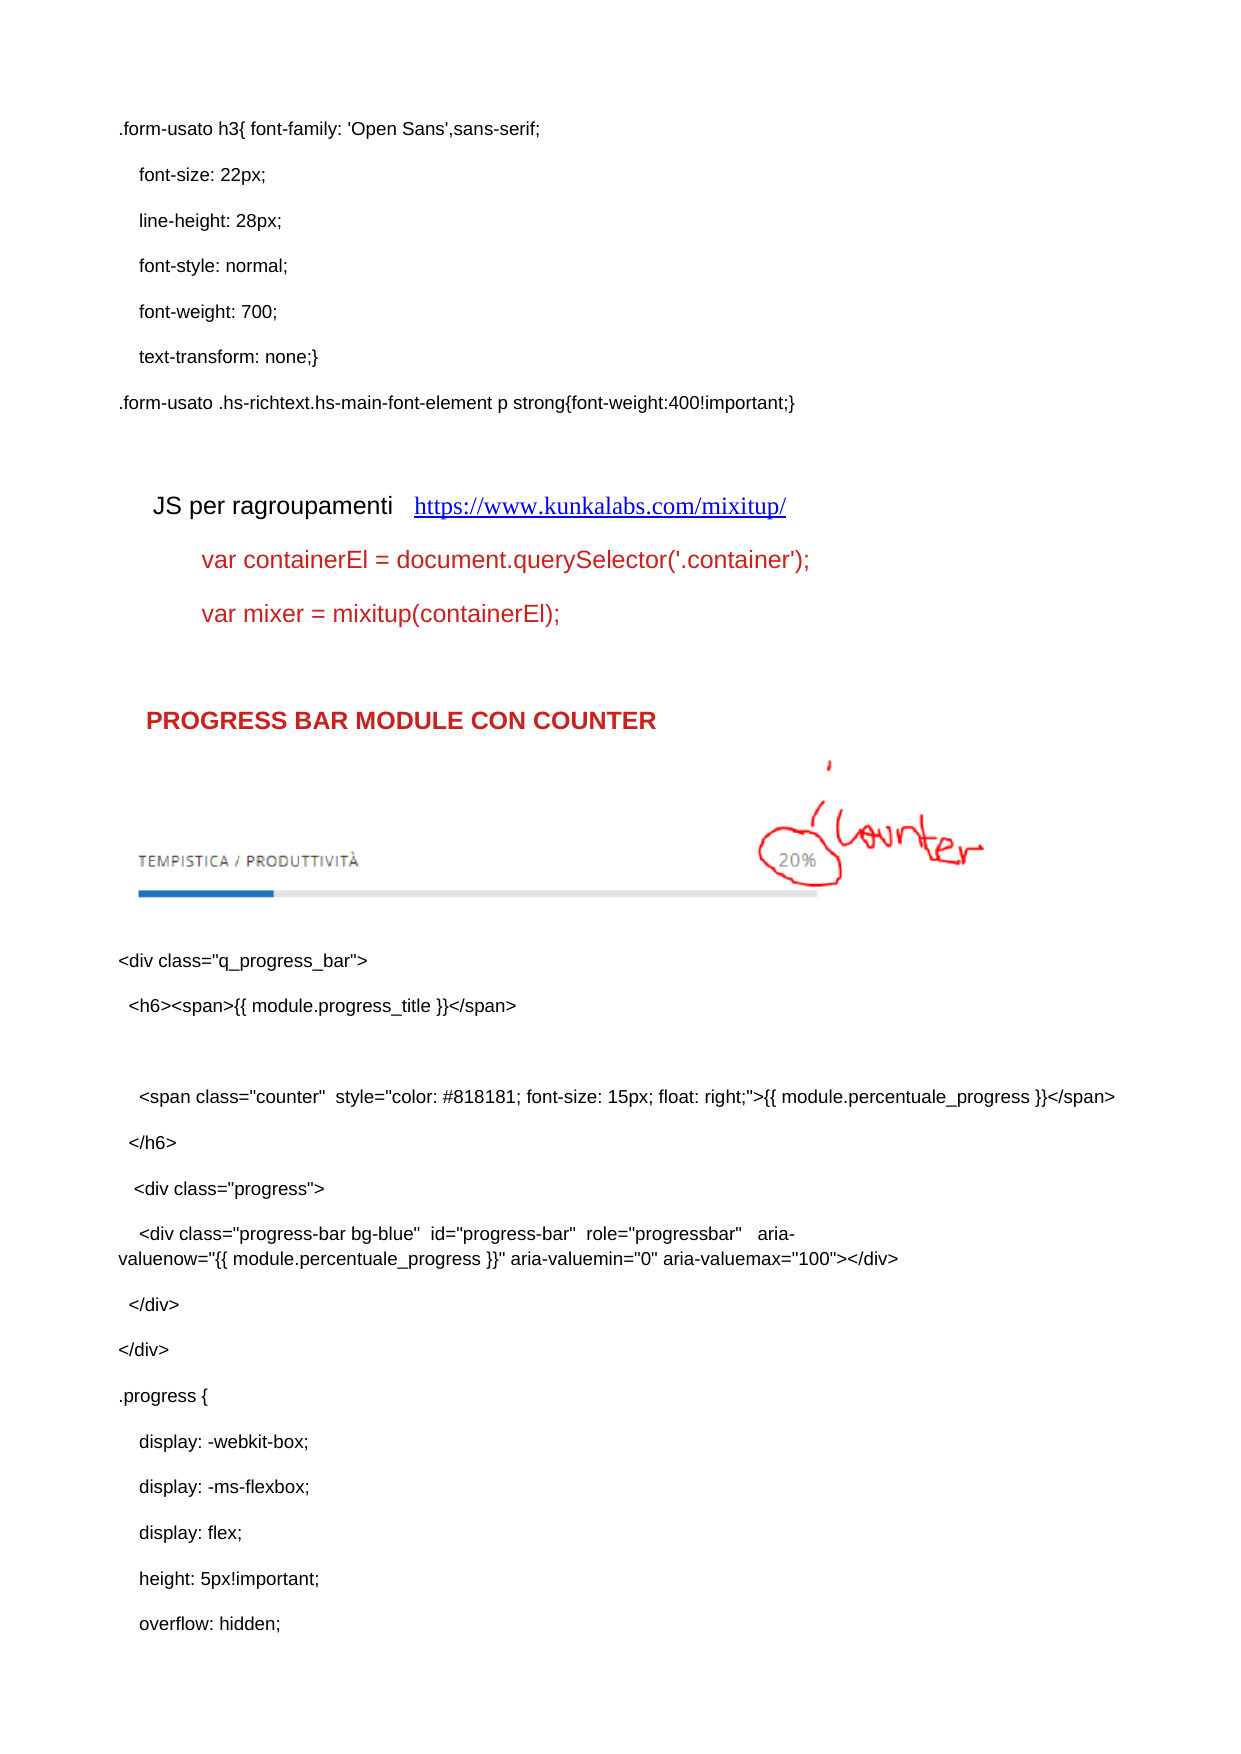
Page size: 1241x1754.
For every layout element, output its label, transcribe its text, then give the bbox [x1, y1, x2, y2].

text PROGRESS BAR MODULE CON COUNTER [118, 706, 1122, 735]
text height: 5px!important; [118, 1567, 1122, 1589]
text .progress { [118, 1385, 1122, 1406]
text font-size: 22px; [118, 164, 1122, 185]
text <div class="progress-bar bg-blue" id="progress-bar" role="progressbar" aria-valuenow="{{ module.percentuale_progress }}" aria-valuemin="0" aria-valuemax="100"></div> [118, 1223, 1122, 1269]
text font-weight: 700; [118, 301, 1122, 322]
text text-transform: none;} [118, 346, 1122, 368]
text display: -ms-flexbox; [118, 1476, 1122, 1498]
text </h6> [118, 1132, 1122, 1153]
text .form-usato h3{ font-family: 'Open Sans',sans-serif; [118, 118, 1122, 140]
text var containerEl = document.querySelector('.container'); [118, 545, 1122, 574]
text var mixer = mixitup(containerEl); [118, 599, 1122, 628]
text JS per ragroupamenti https://www.kunkalabs.com/mixitup/ [118, 491, 1122, 520]
text font-style: normal; [118, 255, 1122, 277]
text display: flex; [118, 1522, 1122, 1543]
text .form-usato .hs-richtext.hs-main-font-element p strong{font-weight:400!important;} [118, 392, 1122, 413]
text </div> [118, 1294, 1122, 1315]
text </div> [118, 1339, 1122, 1361]
text line-height: 28px; [118, 209, 1122, 231]
text <div class="progress"> [118, 1178, 1122, 1199]
text display: -webkit-box; [118, 1431, 1122, 1452]
text <span class="counter" style="color: #818181; font-size: 15px; float: right;">{{ module.percentuale_progress }}</span> [118, 1086, 1122, 1108]
text <div class="q_progress_bar"> [118, 949, 1122, 971]
text <h6><span>{{ module.progress_title }}</span> [118, 995, 1122, 1017]
text overflow: hidden; [118, 1613, 1122, 1634]
